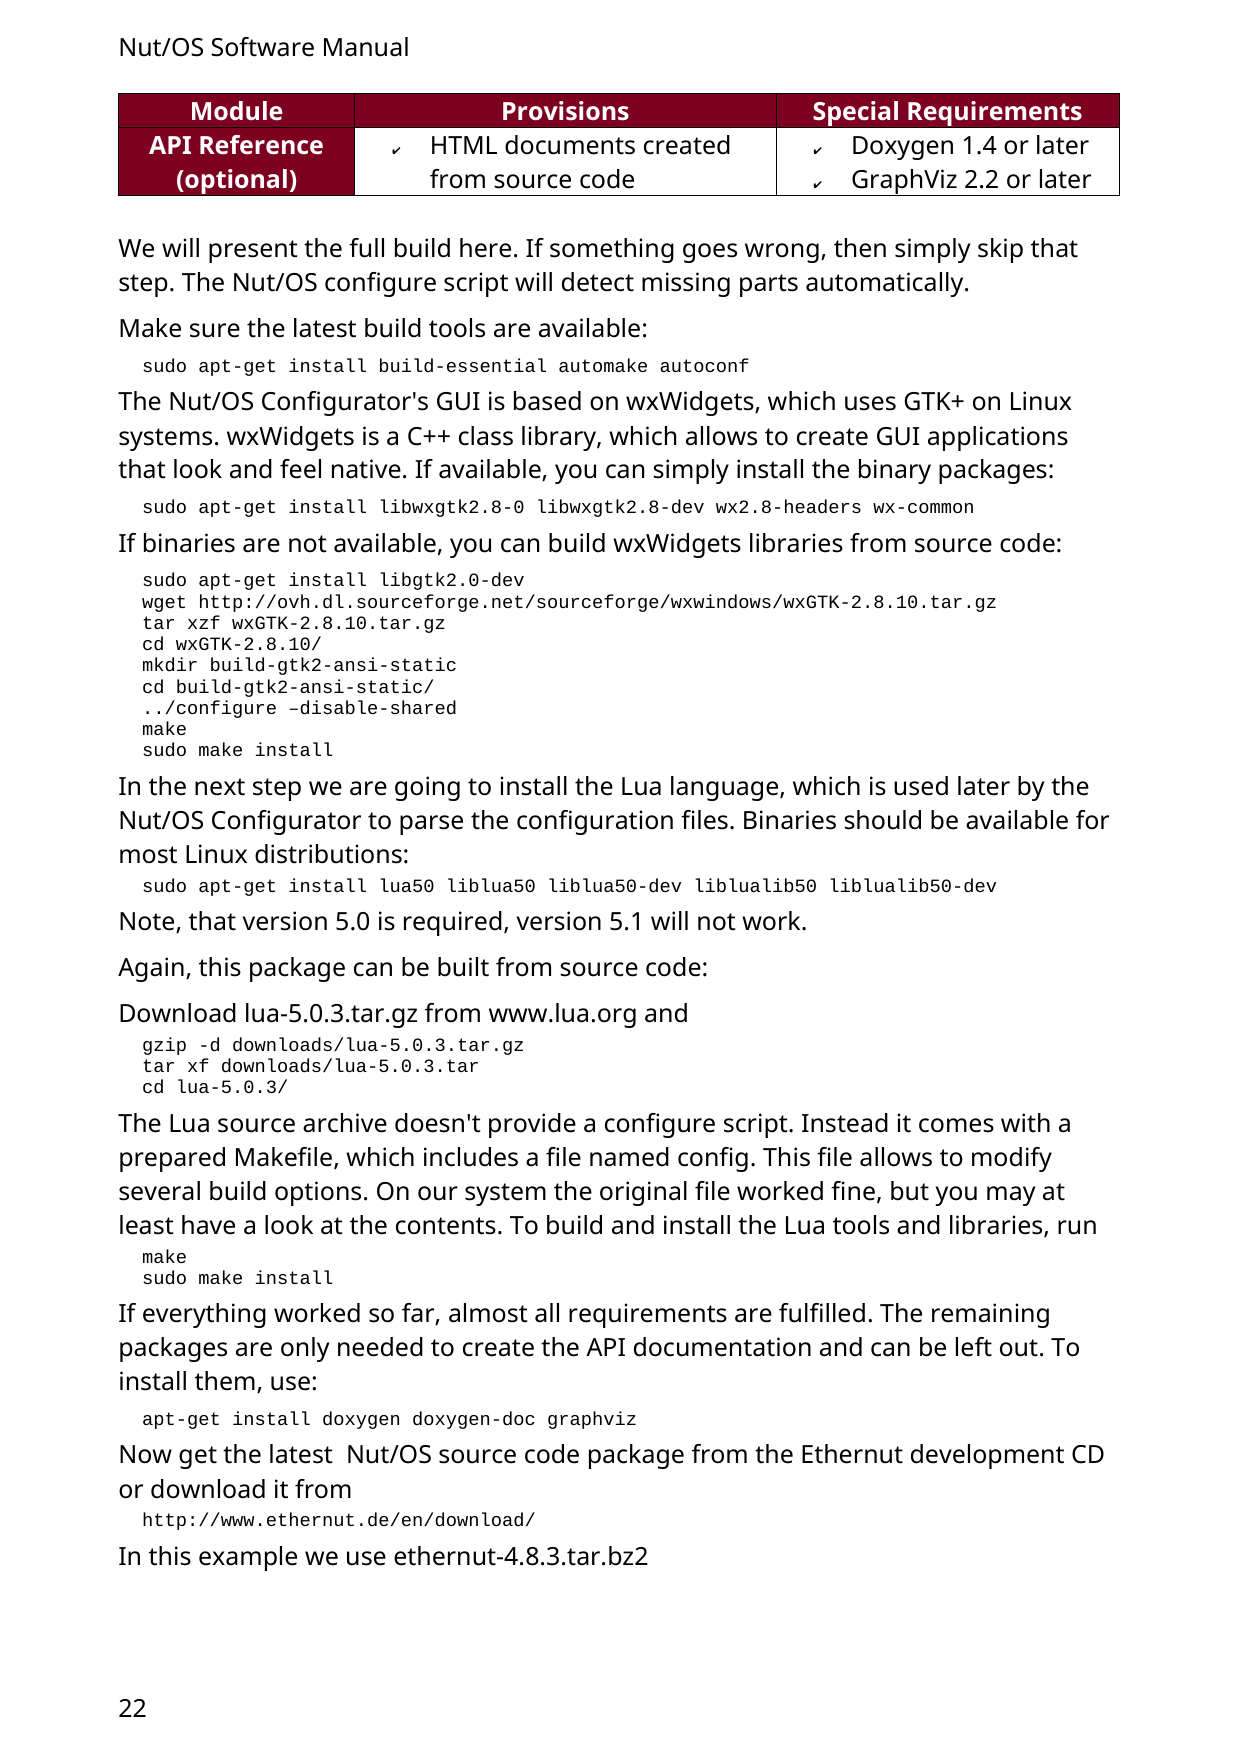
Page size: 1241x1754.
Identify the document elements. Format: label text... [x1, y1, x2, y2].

table_cell Doxygen 1.4 or later GraphViz 2.2 or later [777, 128, 1119, 195]
text Now get the latest Nut/OS source code package from the Ethernut development CD or download it from [118, 1437, 1122, 1505]
text tar xf downloads/lua-5.0.3.tar [142, 1057, 1122, 1078]
text wget http://ovh.dl.sourceforge.net/sourceforge/wxwindows/wxGTK-2.8.10.tar.gz [142, 592, 1122, 614]
text Download lua-5.0.3.tar.gz from www.lua.org and [118, 996, 1122, 1030]
text In the next step we are going to install the Lua language, which is used later by the Nut/OS Configurator to parse the configuration files. Binaries should be available for most Linux distributions: [118, 768, 1122, 871]
text sudo apt-get install lua50 liblua50 liblua50-dev liblualib50 liblualib50-dev [142, 877, 1122, 898]
text cd build-gtk2-ansi-static/ [142, 677, 1122, 699]
text If everything worked so far, almost all requirements are fulfilled. The remaining packages are only needed to create the API documentation and can be left out. To install them, use: [118, 1296, 1122, 1398]
text The Lua source archive doesn't provide a configure script. Instead it comes with a prepared Makefile, which includes a file named config. This file allows to modify several build options. On our system the original file worked fine, but you may at least have a look at the contents. To build and install the Lua tools and libraries, run [118, 1105, 1122, 1242]
text make [142, 720, 1122, 741]
text sudo apt-get install libwxgtk2.8-0 libwxgtk2.8-dev wx2.8-headers wx-common [142, 498, 1122, 519]
text Again, this package can be built from source code: [118, 950, 1122, 984]
text In this example we use ethernut-4.8.3.tar.bz2 [118, 1538, 1122, 1572]
text ../configure –disable-shared [142, 699, 1122, 720]
text gzip -d downloads/lua-5.0.3.tar.gz [142, 1036, 1122, 1057]
text http://www.ethernut.de/en/download/ [142, 1511, 1122, 1532]
text make [142, 1247, 1122, 1269]
text sudo apt-get install libgtk2.0-dev [142, 571, 1122, 592]
text tar xzf wxGTK-2.8.10.tar.gz [142, 614, 1122, 635]
text sudo make install [142, 741, 1122, 762]
text If binaries are not available, you can build wxWidgets libraries from source code: [118, 525, 1122, 559]
text The Nut/OS Configurator's GUI is based on wxWidgets, which uses GTK+ on Linux systems. wxWidgets is a C++ class library, which allows to create GUI applications that look and feel native. If available, you can simply install the binary packages: [118, 384, 1122, 486]
text apt-get install doxygen doxygen-doc graphviz [142, 1410, 1122, 1431]
text cd lua-5.0.3/ [142, 1078, 1122, 1099]
text sudo make install [142, 1269, 1122, 1290]
text cd wxGTK-2.8.10/ [142, 635, 1122, 656]
text Make sure the latest build tools are available: [118, 311, 1122, 345]
text We will present the full build here. If something goes wrong, then simply skip that step. The Nut/OS configure script will detect missing parts automatically. [118, 231, 1122, 299]
text Note, that version 5.0 is required, version 5.1 will not work. [118, 904, 1122, 938]
text sudo apt-get install build-essential automake autoconf [142, 357, 1122, 378]
text mkdir build-gtk2-ansi-static [142, 656, 1122, 677]
table_cell HTML documents created from source code [355, 128, 776, 195]
